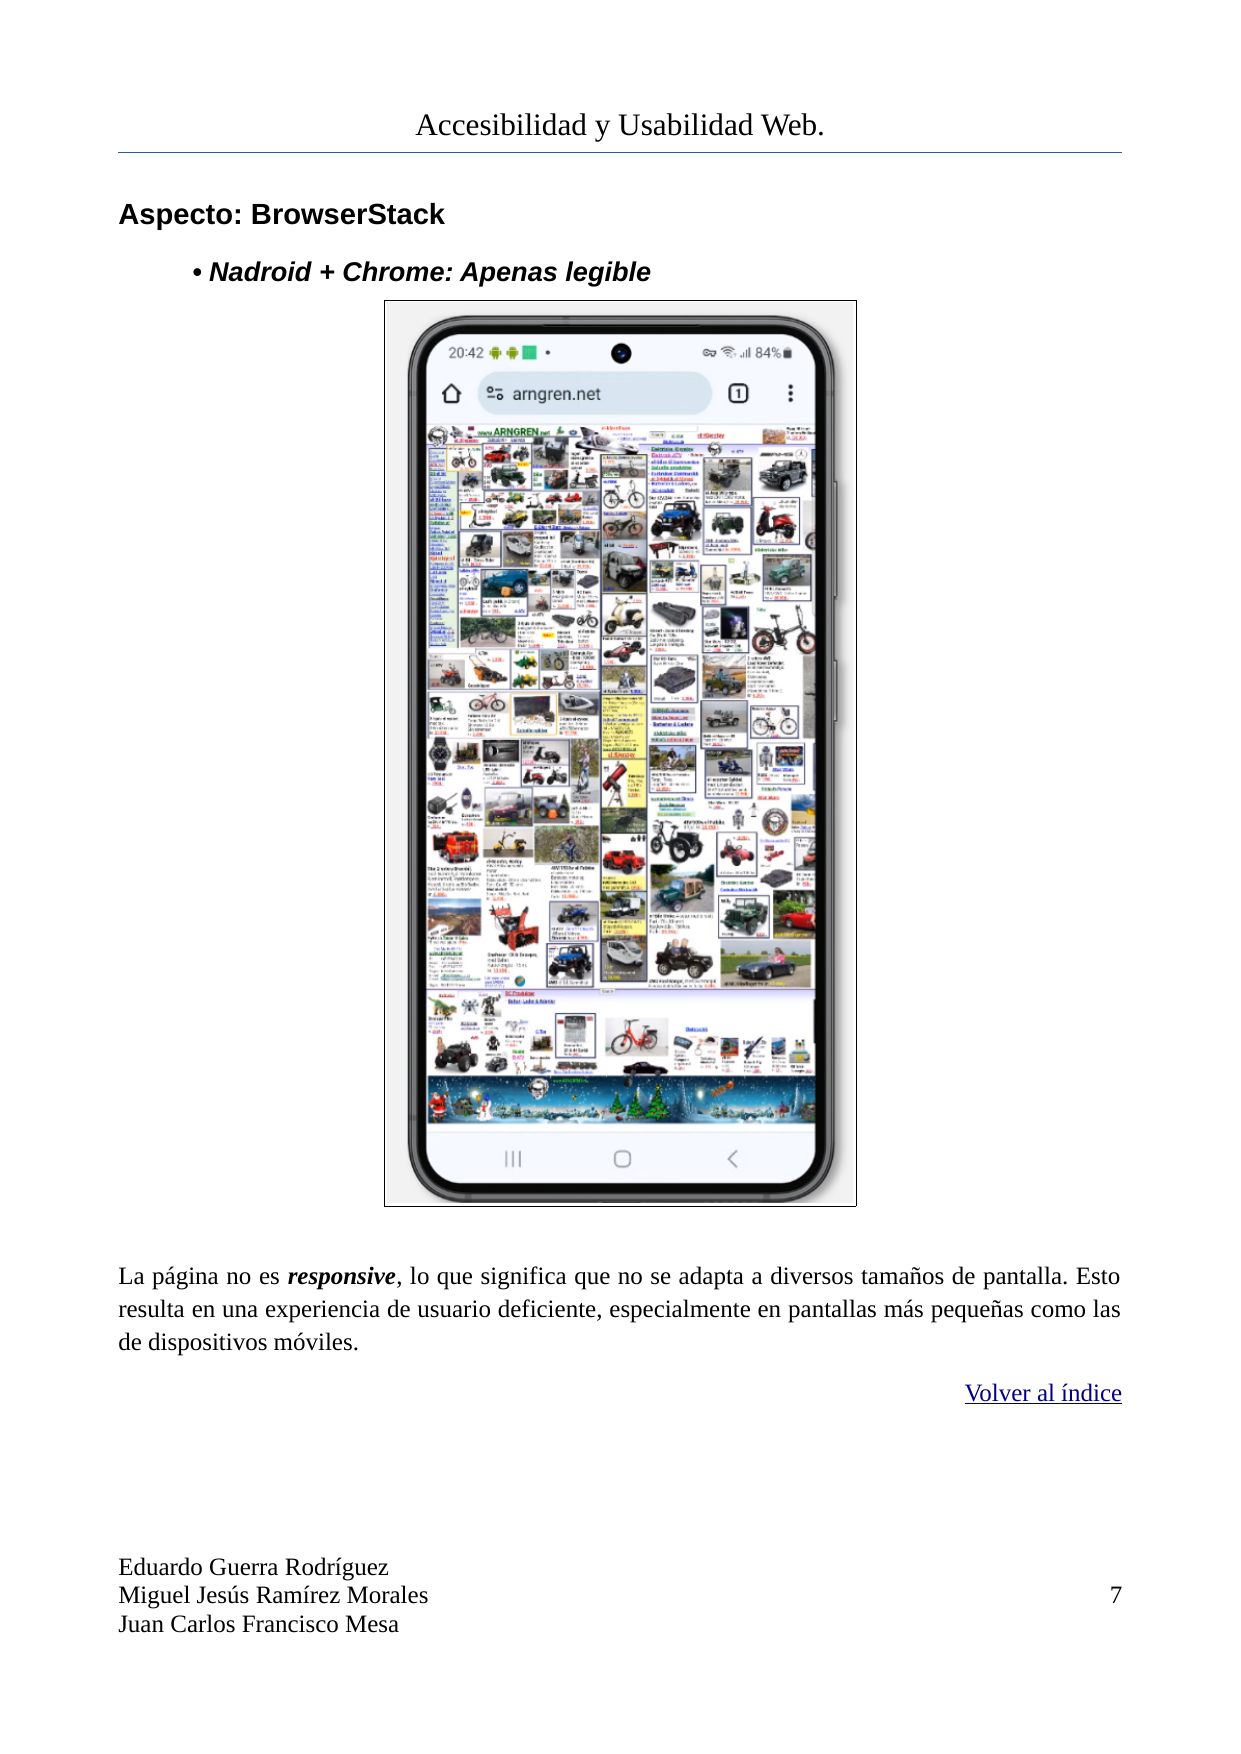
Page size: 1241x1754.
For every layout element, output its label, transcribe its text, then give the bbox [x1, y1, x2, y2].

subtitle Aspecto: BrowserStack [118, 197, 1122, 231]
picture [387, 302, 854, 1203]
text Volver al índice [118, 1378, 1122, 1406]
subtitle • Nadroid + Chrome: Apenas legible [118, 256, 1122, 287]
text La página no es responsive, lo que significa que no se adapta a diversos tamaños de pantalla. Esto resulta en una experiencia de usuario deficiente, especialmente en pantallas más pequeñas como las de dispositivos móviles. [118, 1261, 1122, 1356]
